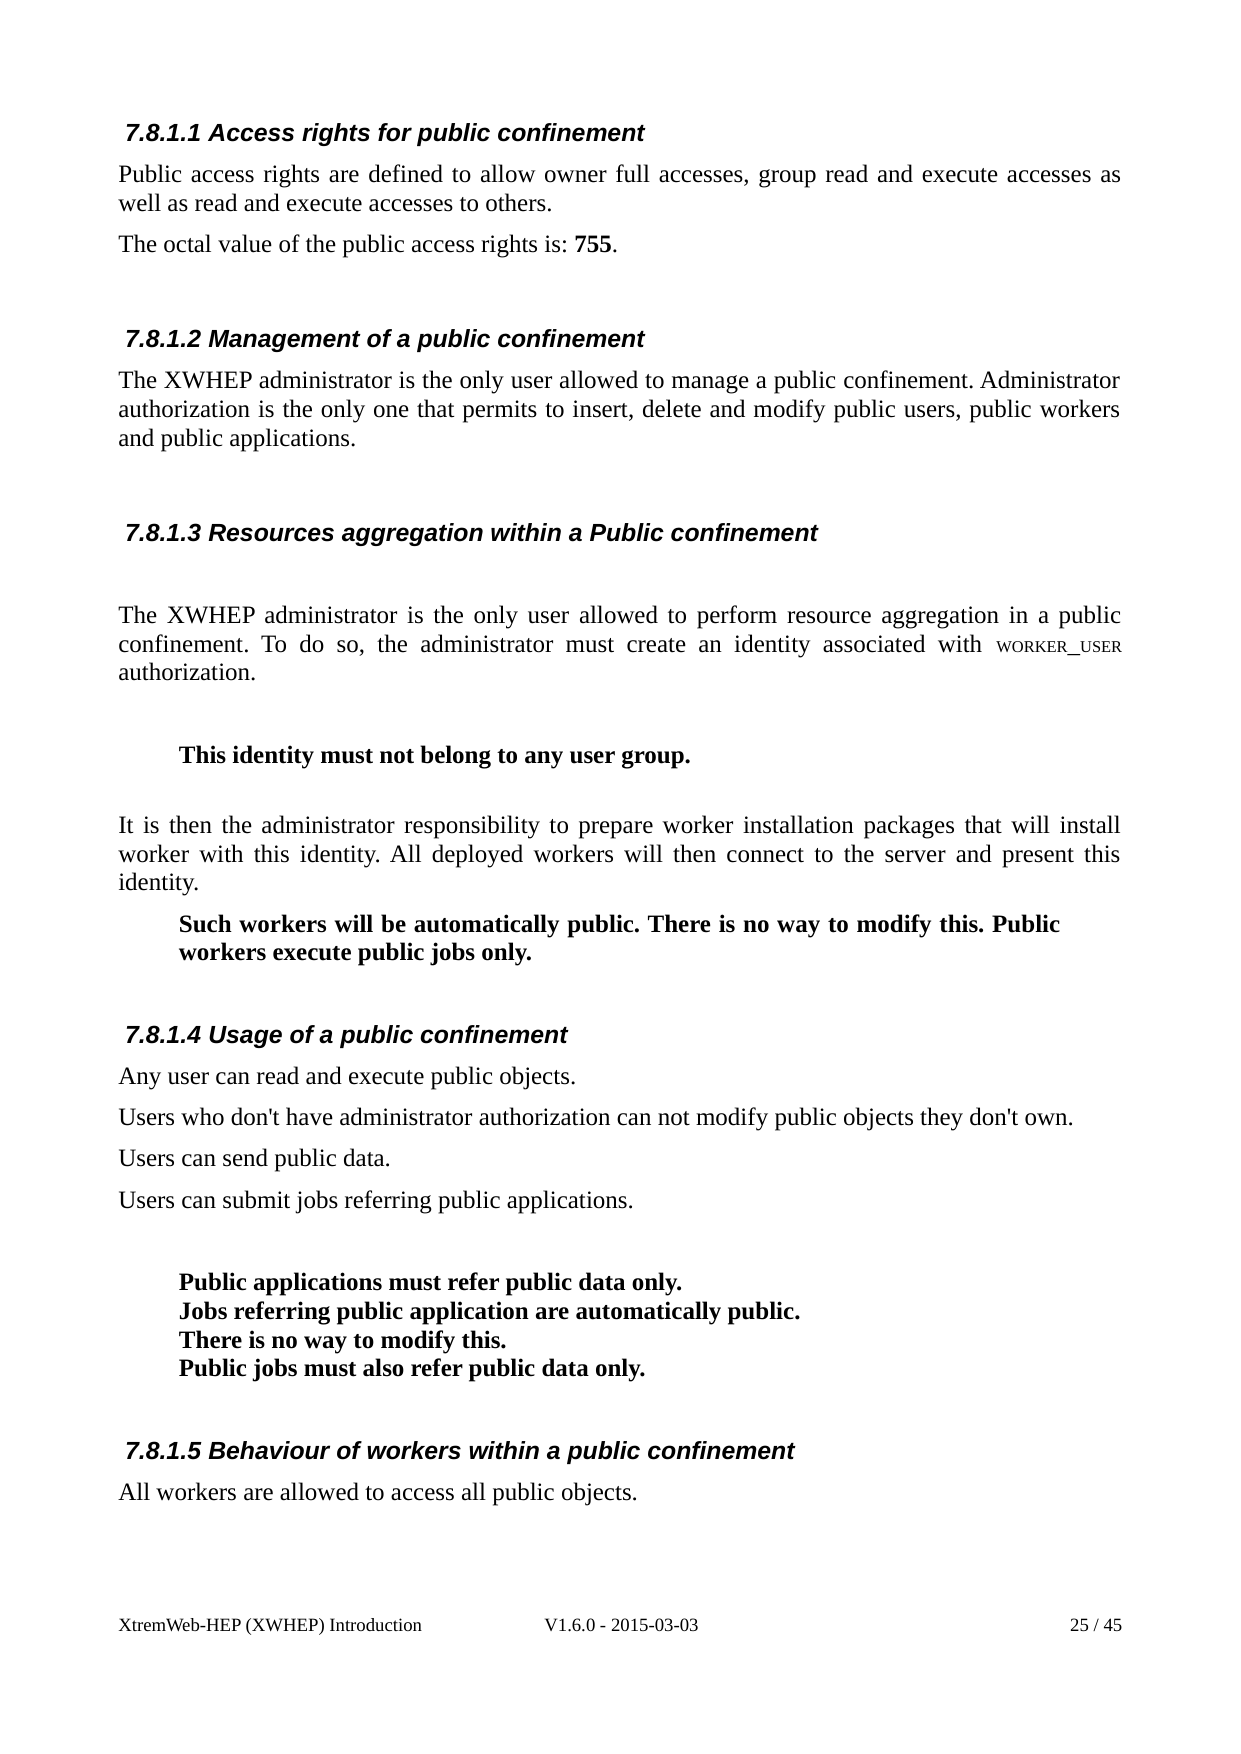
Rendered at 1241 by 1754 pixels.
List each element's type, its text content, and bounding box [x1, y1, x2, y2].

text All workers are allowed to access all public objects. [118, 1477, 1122, 1506]
subtitle Behaviour of workers within a public confinement [118, 1436, 1122, 1464]
text Public access rights are defined to allow owner full accesses, group read and execute accesses as well as read and execute accesses to others. [118, 159, 1122, 217]
text The XWHEP administrator is the only user allowed to manage a public confinement. Administrator authorization is the only one that permits to insert, delete and modify public users, public workers and public applications. [118, 365, 1122, 451]
text This identity must not belong to any user group. [179, 740, 1061, 769]
subtitle Usage of a public confinement [118, 1020, 1122, 1048]
text Users can send public data. [118, 1143, 1122, 1172]
text The octal value of the public access rights is: 755. [118, 229, 1122, 258]
subtitle Access rights for public confinement [118, 118, 1122, 147]
text Such workers will be automatically public. There is no way to modify this. Public workers execute public jobs only. [179, 909, 1061, 966]
text Users who don't have administrator authorization can not modify public objects they don't own. [118, 1102, 1122, 1131]
text Jobs referring public application are automatically public. [179, 1296, 1061, 1325]
text Any user can read and execute public objects. [118, 1061, 1122, 1090]
text The XWHEP administrator is the only user allowed to perform resource aggregation in a public confinement. To do so, the administrator must create an identity associated with worker_user authorization. [118, 600, 1122, 686]
subtitle Resources aggregation within a Public confinement [118, 518, 1122, 546]
text Public applications must refer public data only. [179, 1267, 1061, 1296]
subtitle Management of a public confinement [118, 324, 1122, 353]
text Users can submit jobs referring public applications. [118, 1185, 1122, 1213]
text It is then the administrator responsibility to prepare worker installation packages that will install worker with this identity. All deployed workers will then connect to the server and present this identity. [118, 810, 1122, 896]
text There is no way to modify this. [179, 1325, 1061, 1353]
text Public jobs must also refer public data only. [179, 1353, 1061, 1382]
